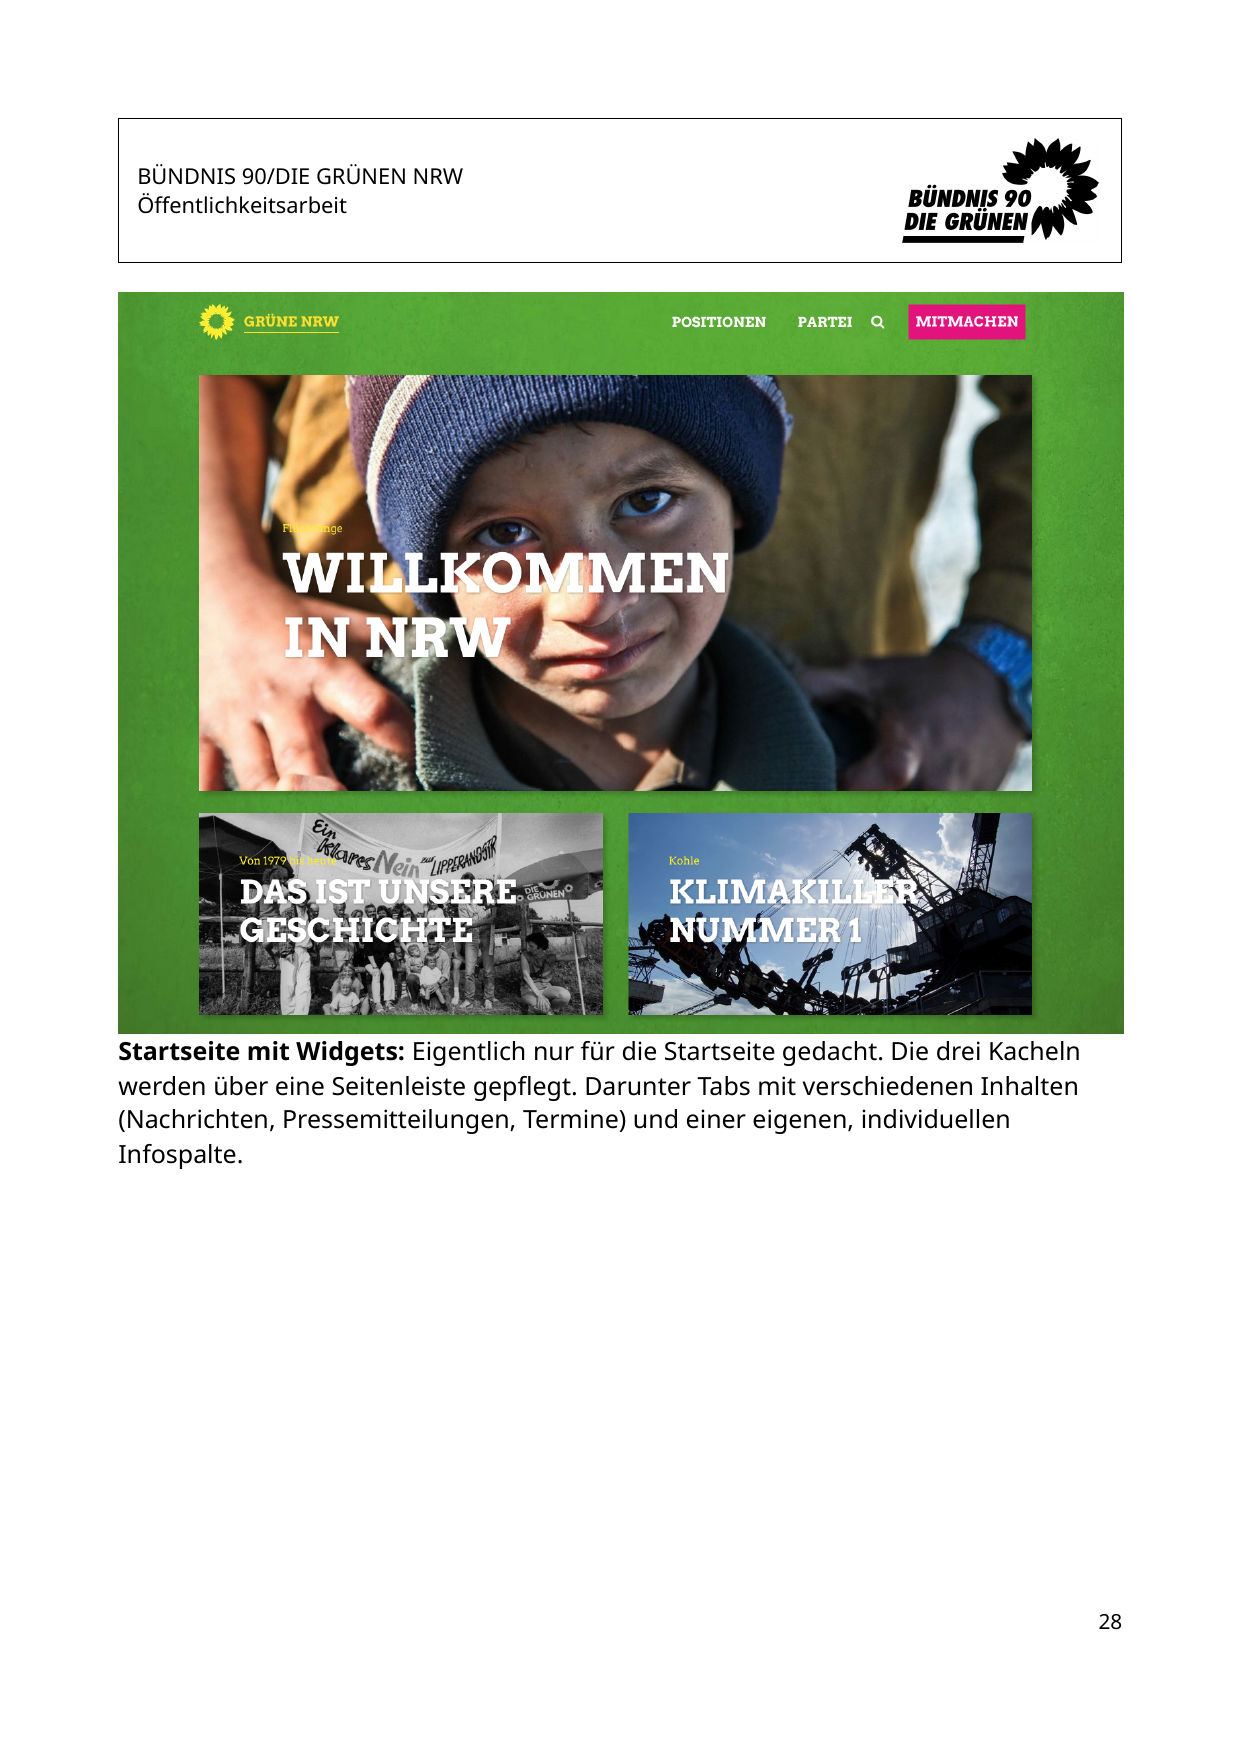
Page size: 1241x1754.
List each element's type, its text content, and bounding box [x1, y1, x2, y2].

text Startseite mit Widgets: Eigentlich nur für die Startseite gedacht. Die drei Kacheln werden über eine Seitenleiste gepflegt. Darunter Tabs mit verschiedenen Inhalten (Nachrichten, Pressemitteilungen, Termine) und einer eigenen, individuellen Infospalte. [118, 1034, 1122, 1170]
picture [118, 292, 1124, 1034]
picture [902, 138, 1099, 243]
